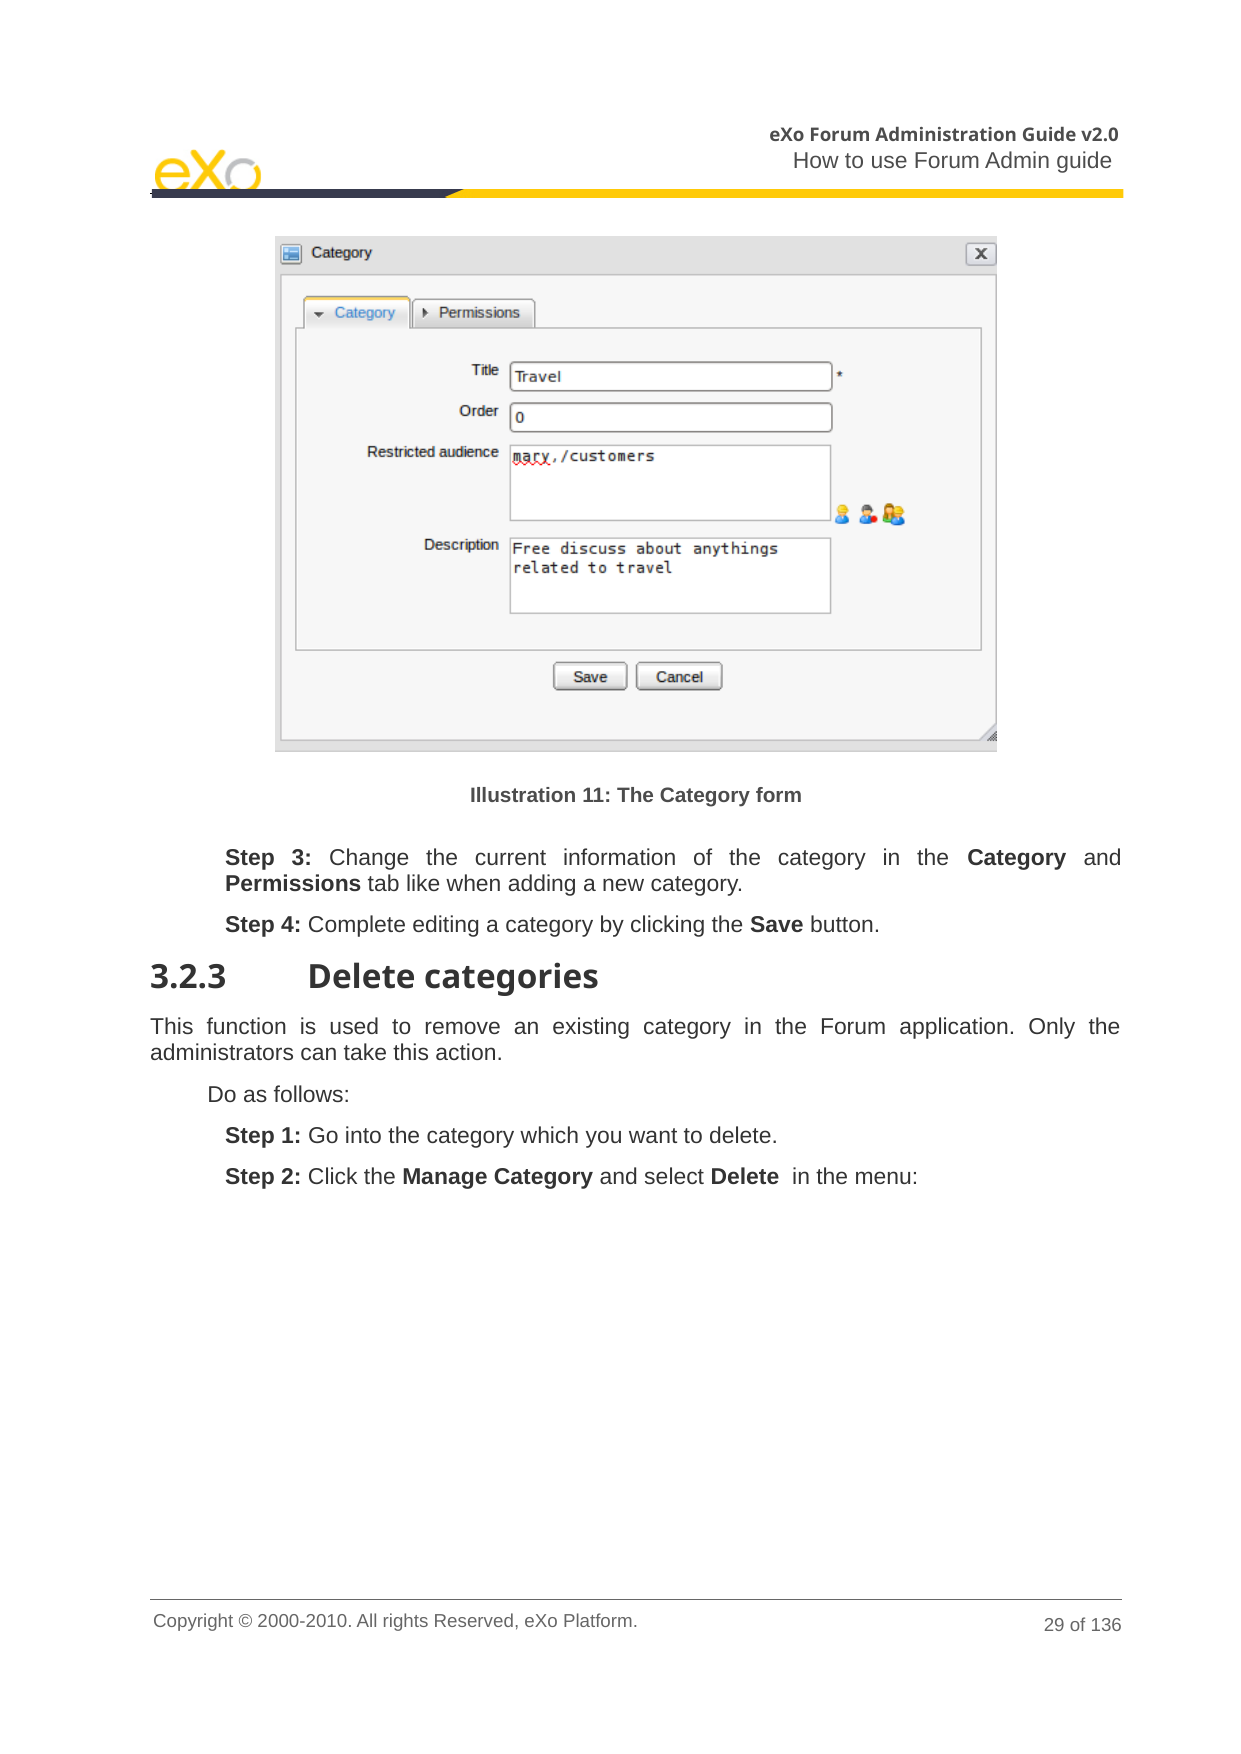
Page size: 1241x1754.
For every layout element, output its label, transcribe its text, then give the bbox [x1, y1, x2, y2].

picture [151, 149, 1124, 198]
list Step 3: Change the current information of the category in the Category and Permissions tab like when adding a new category. [187, 843, 1122, 896]
list Step 4: Complete editing a category by clicking the Save button. [187, 911, 1122, 937]
list Step 2: Click the Manage Category and select Delete in the menu: [187, 1163, 1122, 1190]
text Illustration 11: The Category form [245, 298, 1026, 807]
text Do as follows: [150, 1081, 1122, 1107]
list Step 1: Go into the category which you want to delete. [187, 1122, 1122, 1148]
subtitle Delete categories [150, 952, 1122, 998]
text This function is used to remove an existing category in the Forum application. Only the administrators can take this action. [150, 1013, 1122, 1066]
picture [275, 236, 997, 752]
